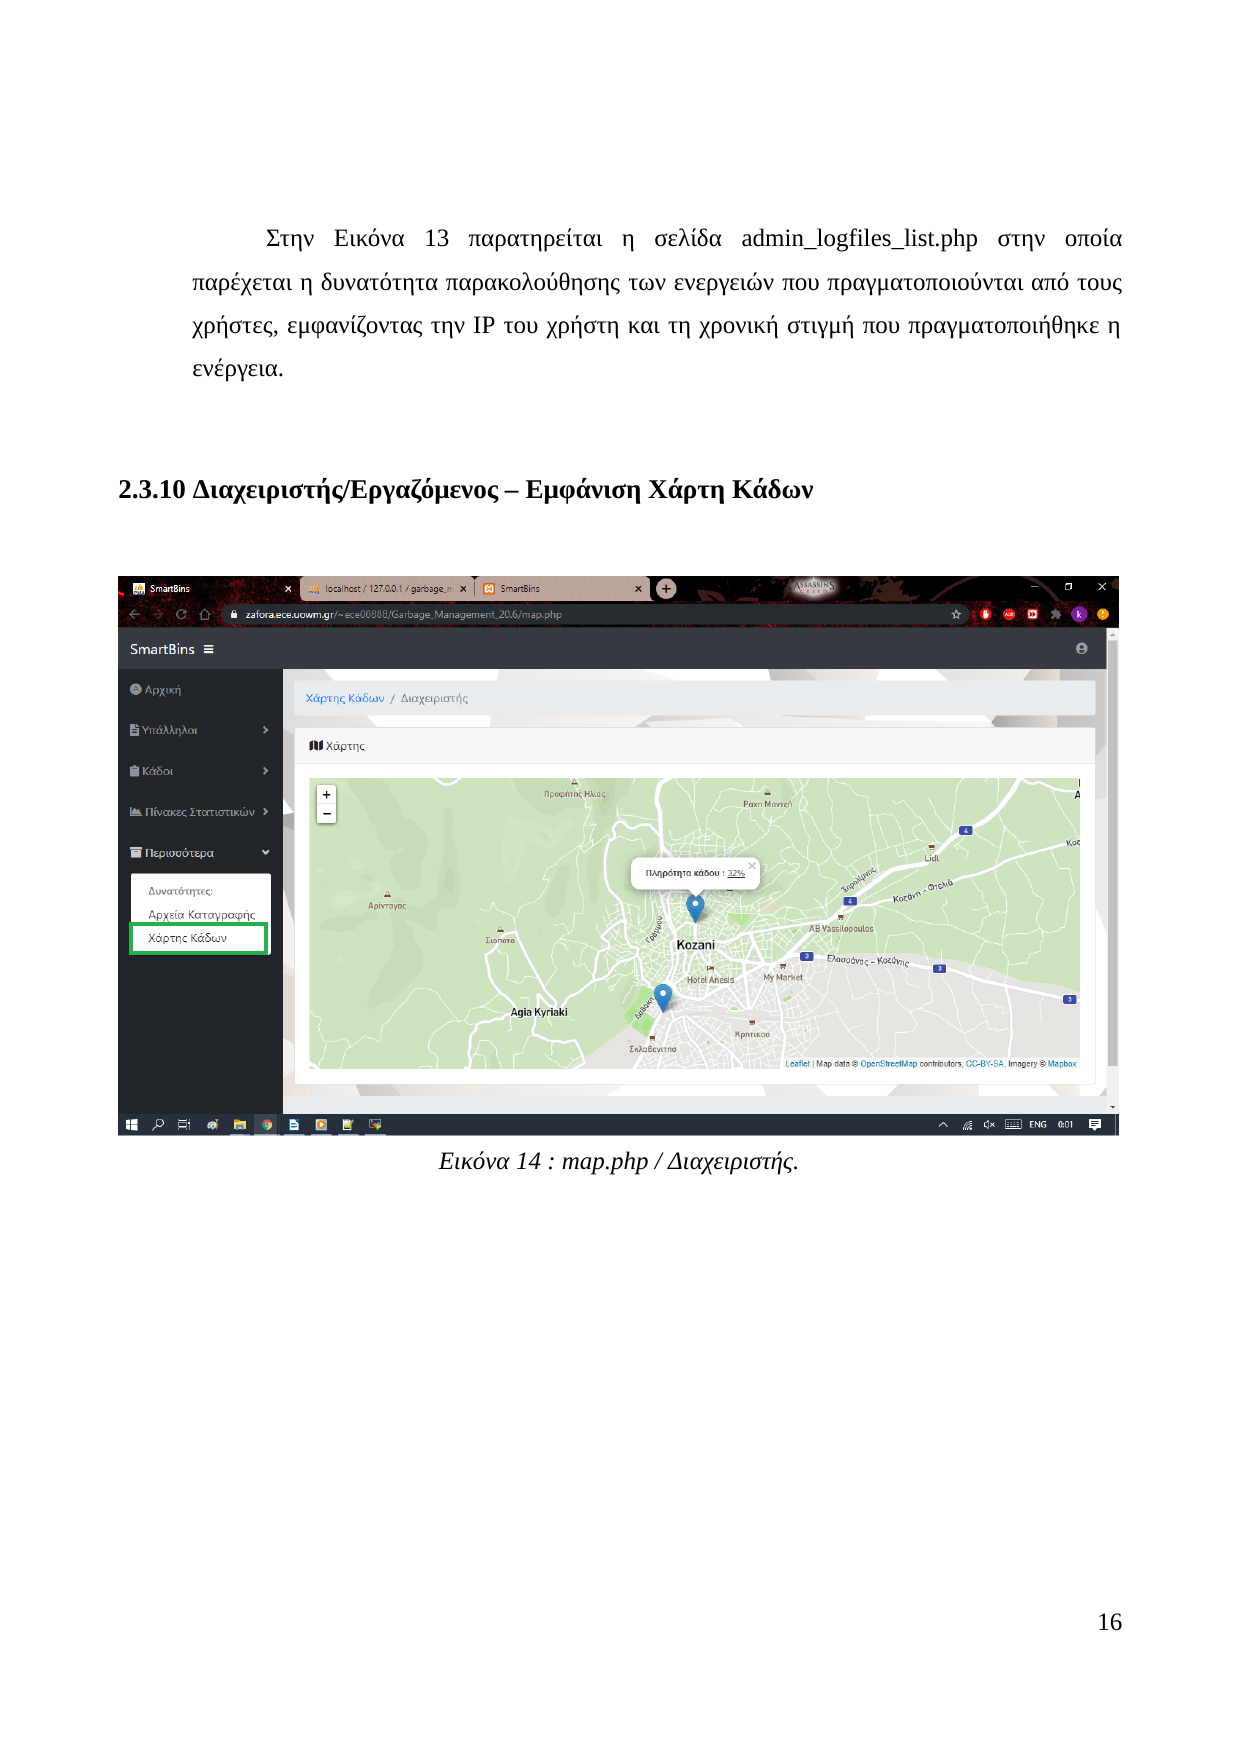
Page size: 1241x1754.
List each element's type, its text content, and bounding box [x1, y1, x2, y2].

picture [118, 576, 1123, 1141]
text Στην Εικόνα 13 παρατηρείται η σελίδα admin_logfiles_list.php στην οποία παρέχεται η δυνατότητα παρακολούθησης των ενεργειών που πραγματοποιούνται από τους χρήστες, εμφανίζοντας την ΙΡ του χρήστη και τη χρονική στιγμή που πραγματοποιήθηκε η ενέργεια. [192, 223, 1122, 382]
subtitle 2.3.10 Διαχειριστής/Εργαζόμενος – Εμφάνιση Χάρτη Κάδων [118, 473, 1122, 504]
text Εικόνα 14 : map.php / Διαχειριστής. [118, 1141, 1122, 1175]
